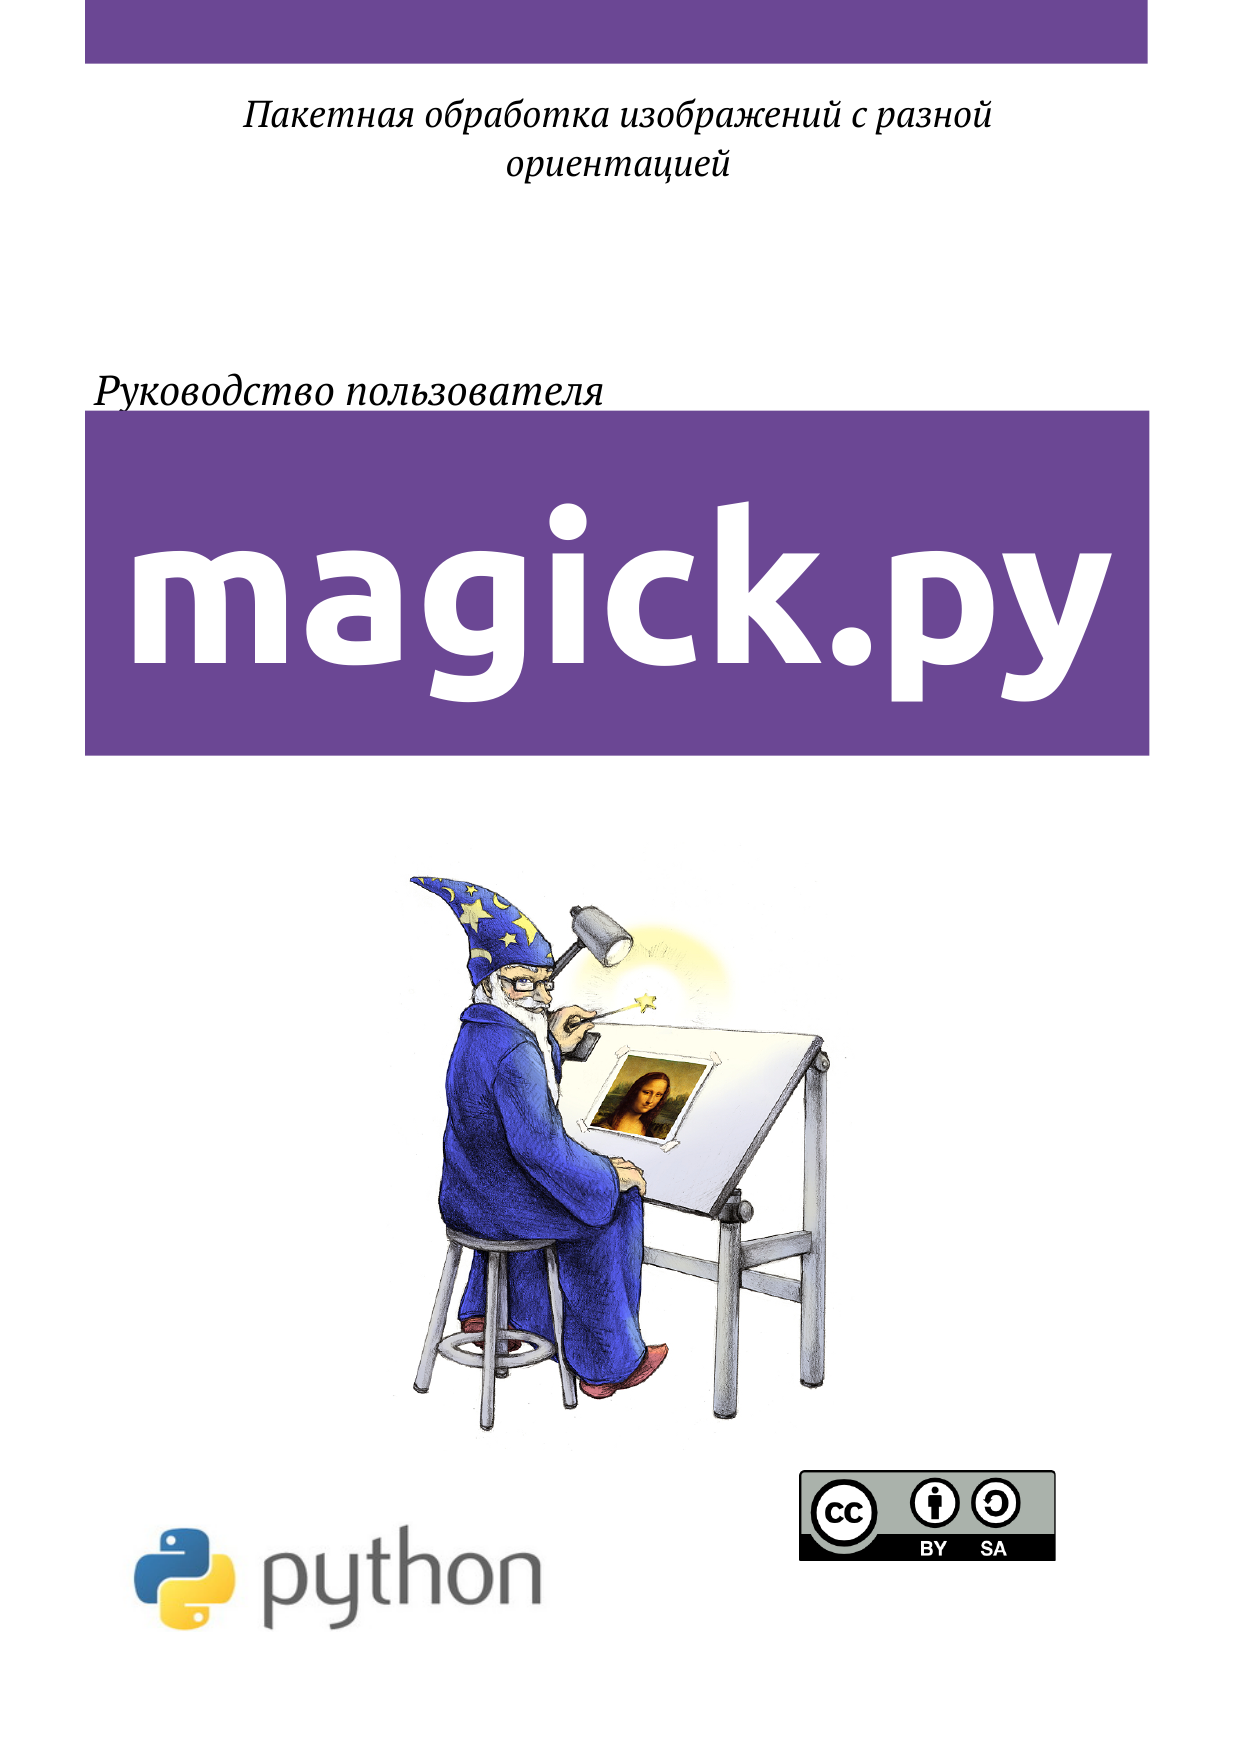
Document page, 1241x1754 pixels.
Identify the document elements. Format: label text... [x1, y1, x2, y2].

picture [117, 1521, 556, 1632]
picture [799, 1470, 1056, 1561]
picture [385, 842, 855, 1451]
text Руководство пользователя [94, 363, 727, 410]
text Дмитрий Мажарцев [762, 1582, 1111, 1630]
text Пакетная обработка изображений с разной ориентацией [180, 89, 1060, 186]
